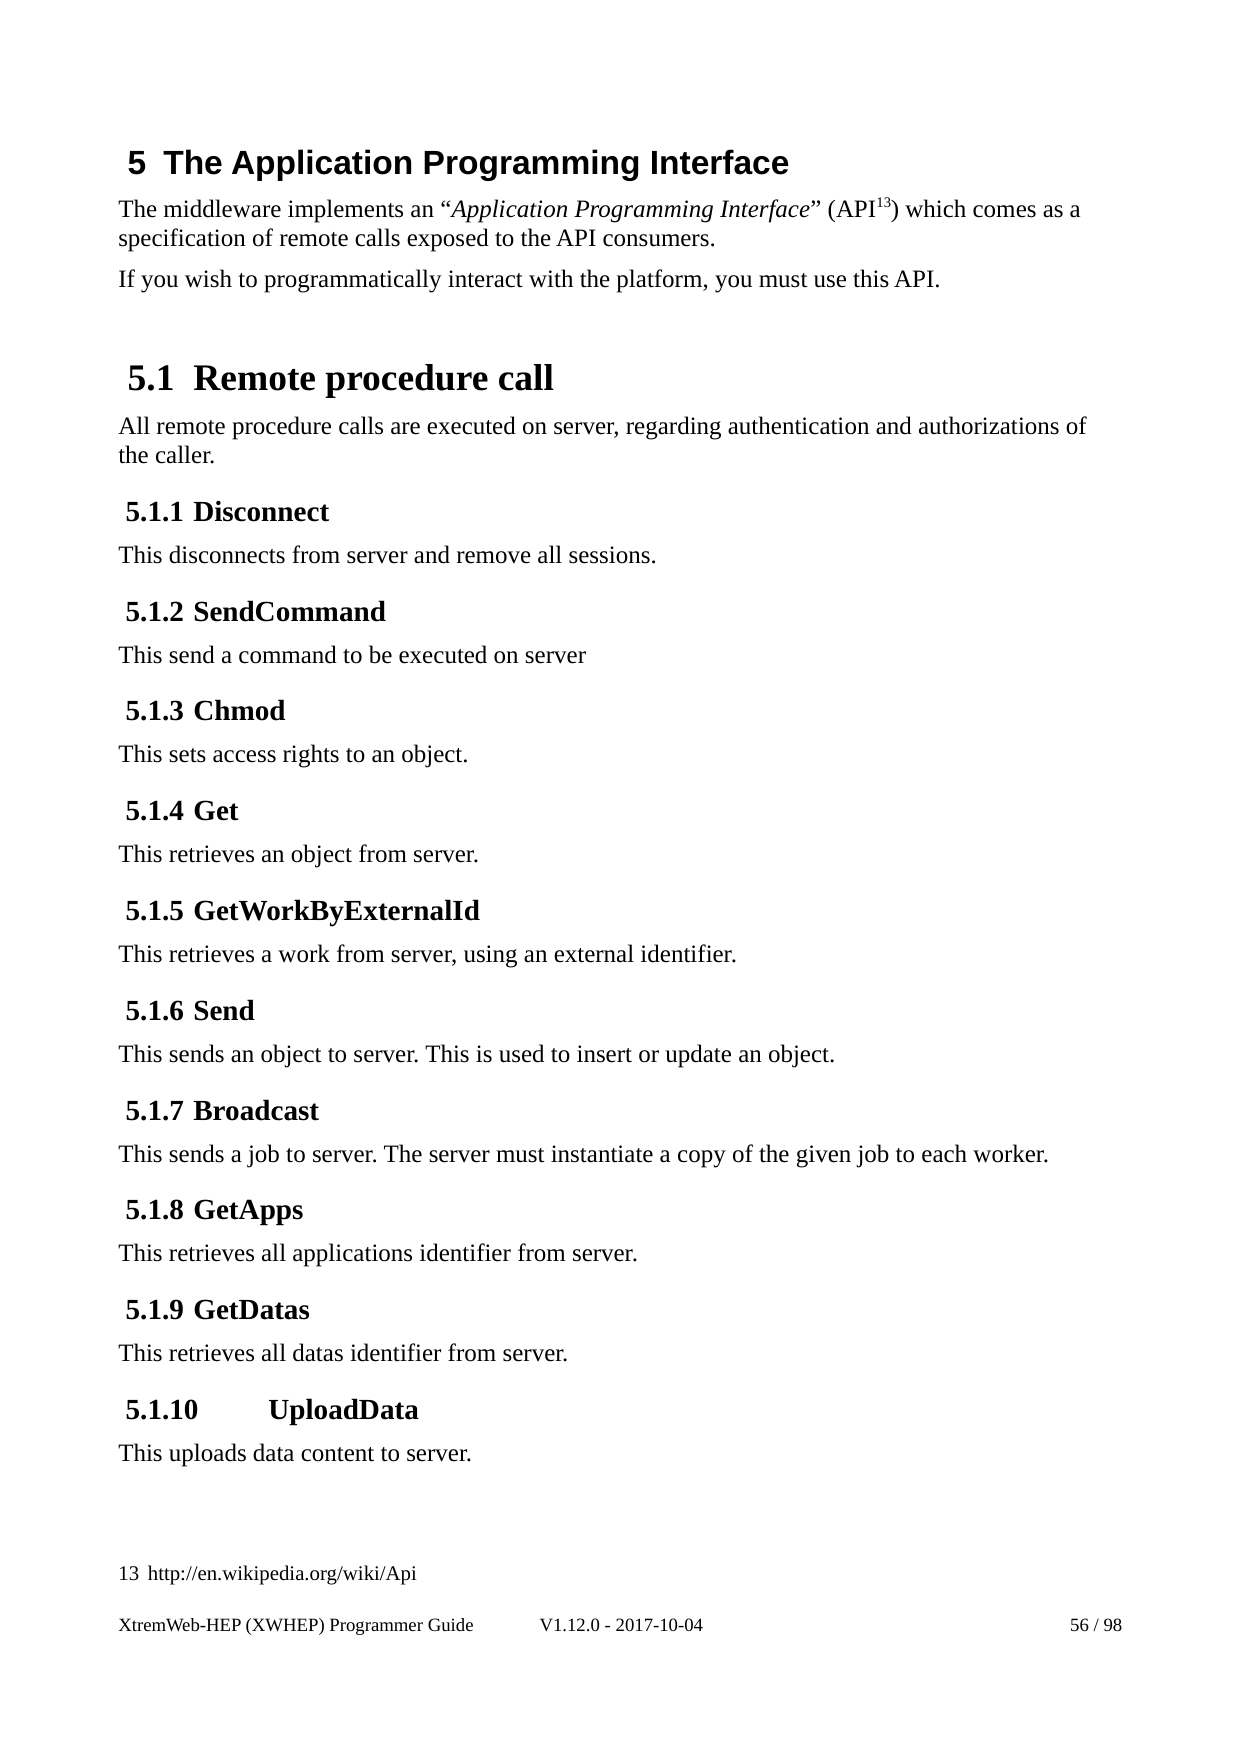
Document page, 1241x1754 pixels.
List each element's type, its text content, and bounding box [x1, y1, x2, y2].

subtitle Broadcast [118, 1093, 1122, 1126]
text This sends an object to server. This is used to insert or update an object. [118, 1039, 1122, 1068]
subtitle Disconnect [118, 494, 1122, 527]
text This send a command to be executed on server [118, 640, 1122, 668]
text This retrieves a work from server, using an external identifier. [118, 939, 1122, 968]
text If you wish to programmatically interact with the platform, you must use this API. [118, 264, 1122, 293]
subtitle The Application Programming Interface [118, 143, 1122, 182]
subtitle Send [118, 993, 1122, 1026]
text The middleware implements an “Application Programming Interface” (API) which comes as a specification of remote calls exposed to the API consumers. [118, 194, 1122, 252]
subtitle UploadData [118, 1392, 1122, 1426]
text This retrieves an object from server. [118, 839, 1122, 868]
text This sets access rights to an object. [118, 739, 1122, 768]
subtitle SendCommand [118, 594, 1122, 627]
subtitle GetWorkByExternalId [118, 893, 1122, 927]
subtitle Chmod [118, 693, 1122, 727]
subtitle Get [118, 793, 1122, 827]
subtitle GetApps [118, 1192, 1122, 1226]
text This sends a job to server. The server must instantiate a copy of the given job to each worker. [118, 1139, 1122, 1167]
text This uploads data content to server. [118, 1438, 1122, 1467]
subtitle GetDatas [118, 1292, 1122, 1326]
text This retrieves all applications identifier from server. [118, 1238, 1122, 1267]
text All remote procedure calls are executed on server, regarding authentication and authorizations of the caller. [118, 411, 1122, 469]
text http://en.wikipedia.org/wiki/Api [118, 1561, 1122, 1585]
subtitle Remote procedure call [118, 356, 1122, 399]
text This retrieves all datas identifier from server. [118, 1338, 1122, 1367]
text This disconnects from server and remove all sessions. [118, 540, 1122, 569]
